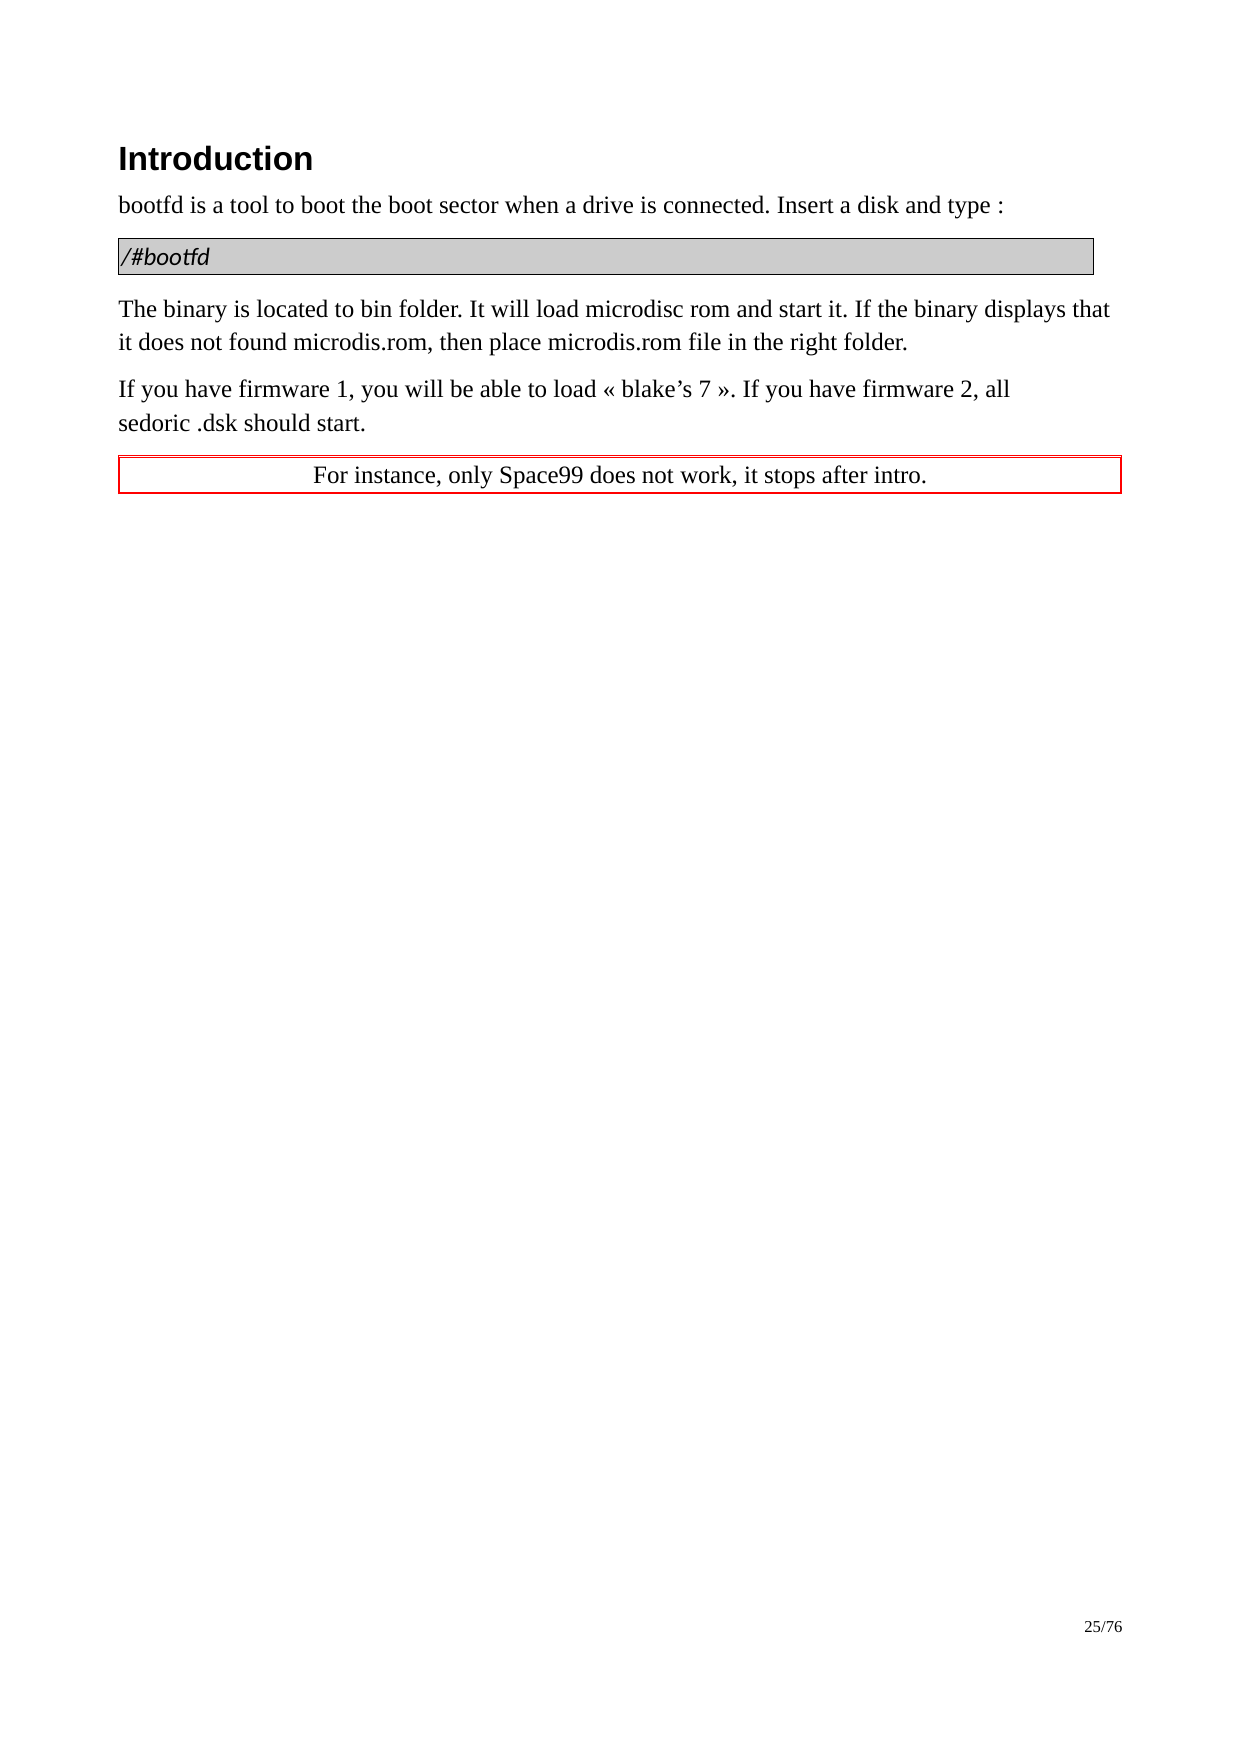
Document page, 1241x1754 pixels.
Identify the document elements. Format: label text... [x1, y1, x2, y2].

text For instance, only Space99 does not work, it stops after intro. [120, 458, 1120, 492]
subtitle Introduction [118, 139, 1122, 178]
text If you have firmware 1, you will be able to load « blake’s 7 ». If you have firmware 2, all sedoric .dsk should start. [118, 374, 1122, 436]
text bootfd is a tool to boot the boot sector when a drive is connected. Insert a disk and type : [118, 190, 1122, 219]
text /#bootfd [119, 239, 1093, 274]
text The binary is located to bin folder. It will load microdisc rom and start it. If the binary displays that it does not found microdis.rom, then place microdis.rom file in the right folder. [118, 294, 1122, 356]
